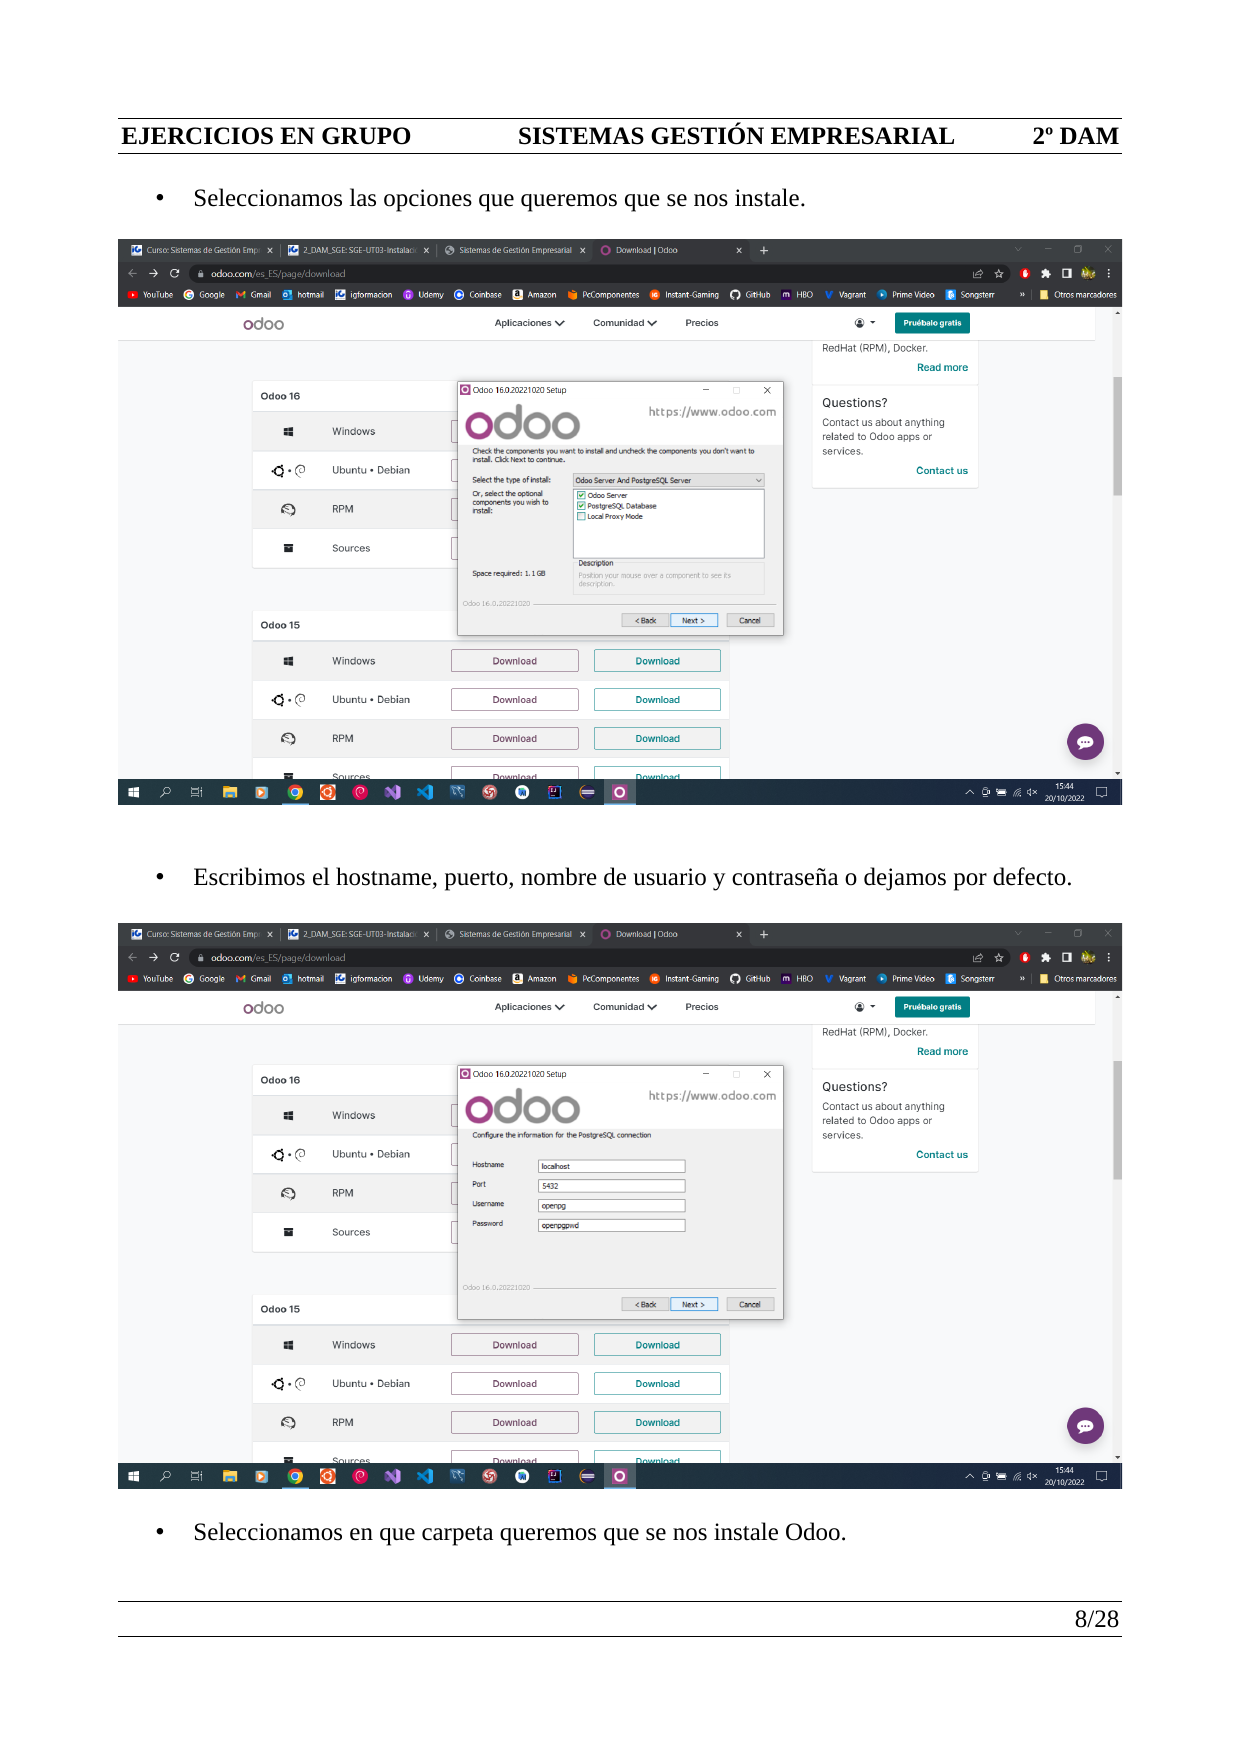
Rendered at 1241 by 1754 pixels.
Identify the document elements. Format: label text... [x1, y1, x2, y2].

list Seleccionamos en que carpeta queremos que se nos instale Odoo. [156, 1517, 1122, 1546]
picture [118, 239, 1123, 805]
list Seleccionamos las opciones que queremos que se nos instale. [156, 183, 1122, 211]
picture [118, 923, 1123, 1489]
list Escribimos el hostname, puerto, nombre de usuario y contraseña o dejamos por defecto. [156, 862, 1122, 891]
